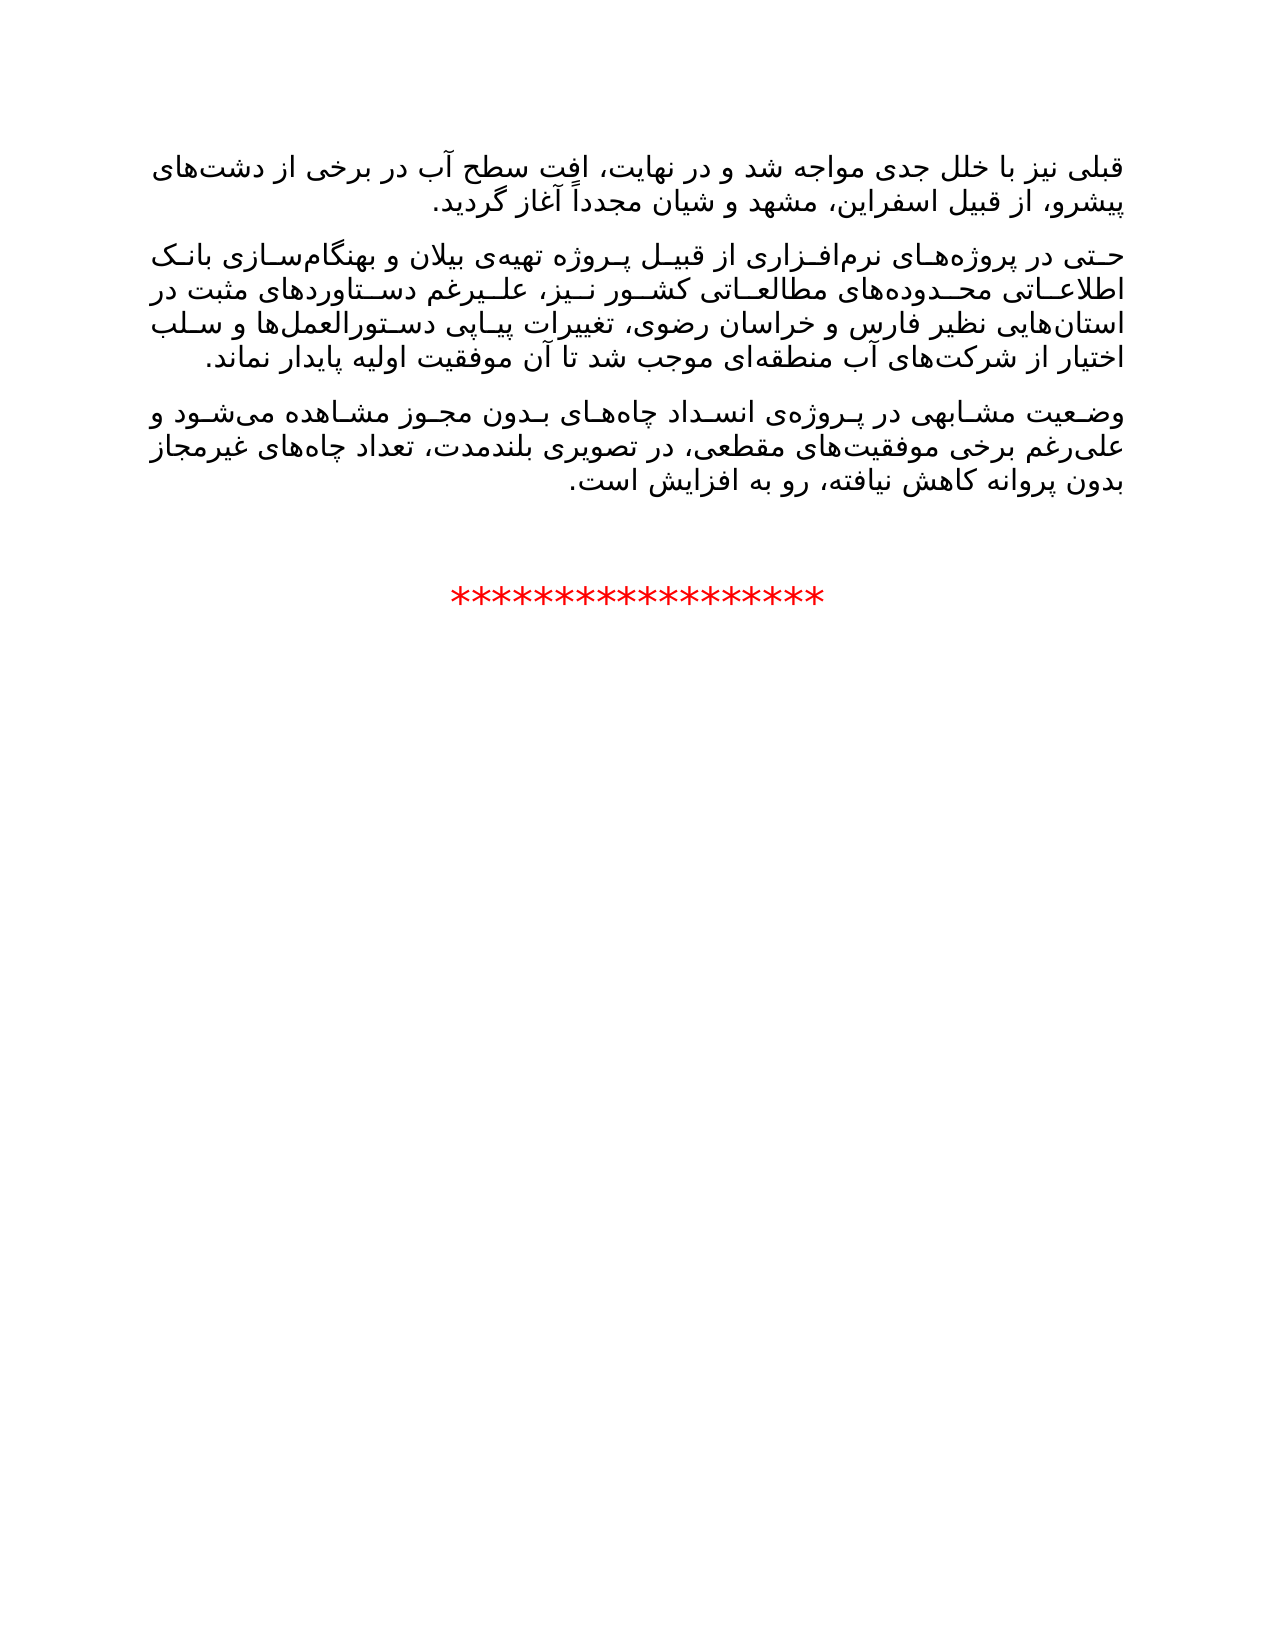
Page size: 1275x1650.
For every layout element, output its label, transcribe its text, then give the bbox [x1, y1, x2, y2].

text حتی در پروژه‌های نرم‌افزاری از قبیل پروژه تهیه‌ی بیلان و بهنگام‌سازی بانک اطلاعاتی محدوده‌های مطالعاتی کشور نیز، علیرغم دستاوردهای مثبت در استان‌هایی نظیر فارس و خراسان رضوی، تغییرات پیاپی دستورالعمل‌ها و سلب اختیار از شرکت‌های آب منطقه‌ای موجب شد تا آن موفقیت اولیه پایدار نماند. [150, 239, 1125, 374]
text علی‌رغم موفقیت‌های فوق، از اواسط سال ۱۳۹۴، روند نصب کنتور هوشمند آب و برق، به دلایلی بحث‌‌برانگیز، کند گردید و سرنوشت یکی از مهم‌ترین طرح‌های مدیریت آب در کشور، به سرنوشت طرح هوشمندسازی کنتورهای برق، که خارج از موضوع این گزارش است، گره خورد. در نتیجه نه تنها دستاورد ملموسی در سال‌های ۹۵ و ۹۶ به دست نیامد، بلکه عملاً بهره‌برداری از کنتورهای نصب‌شده‌ی قبلی نیز با خلل جدی مواجه شد و در نهایت، افت سطح آب در برخی از دشت‌های پیشرو، از قبیل اسفراین، مشهد و شیان مجدداً آغاز گردید. [150, 150, 1125, 218]
text ****************** [150, 579, 1125, 627]
text وضعیت مشابهی در پروژه‌ی انسداد چاه‌های بدون مجوز مشاهده می‌شود و علی‌رغم برخی موفقیت‌های مقطعی، در تصویری بلندمدت، تعداد چاه‌های غیرمجاز بدون پروانه کاهش نیافته، رو به افزایش است. [150, 395, 1125, 497]
